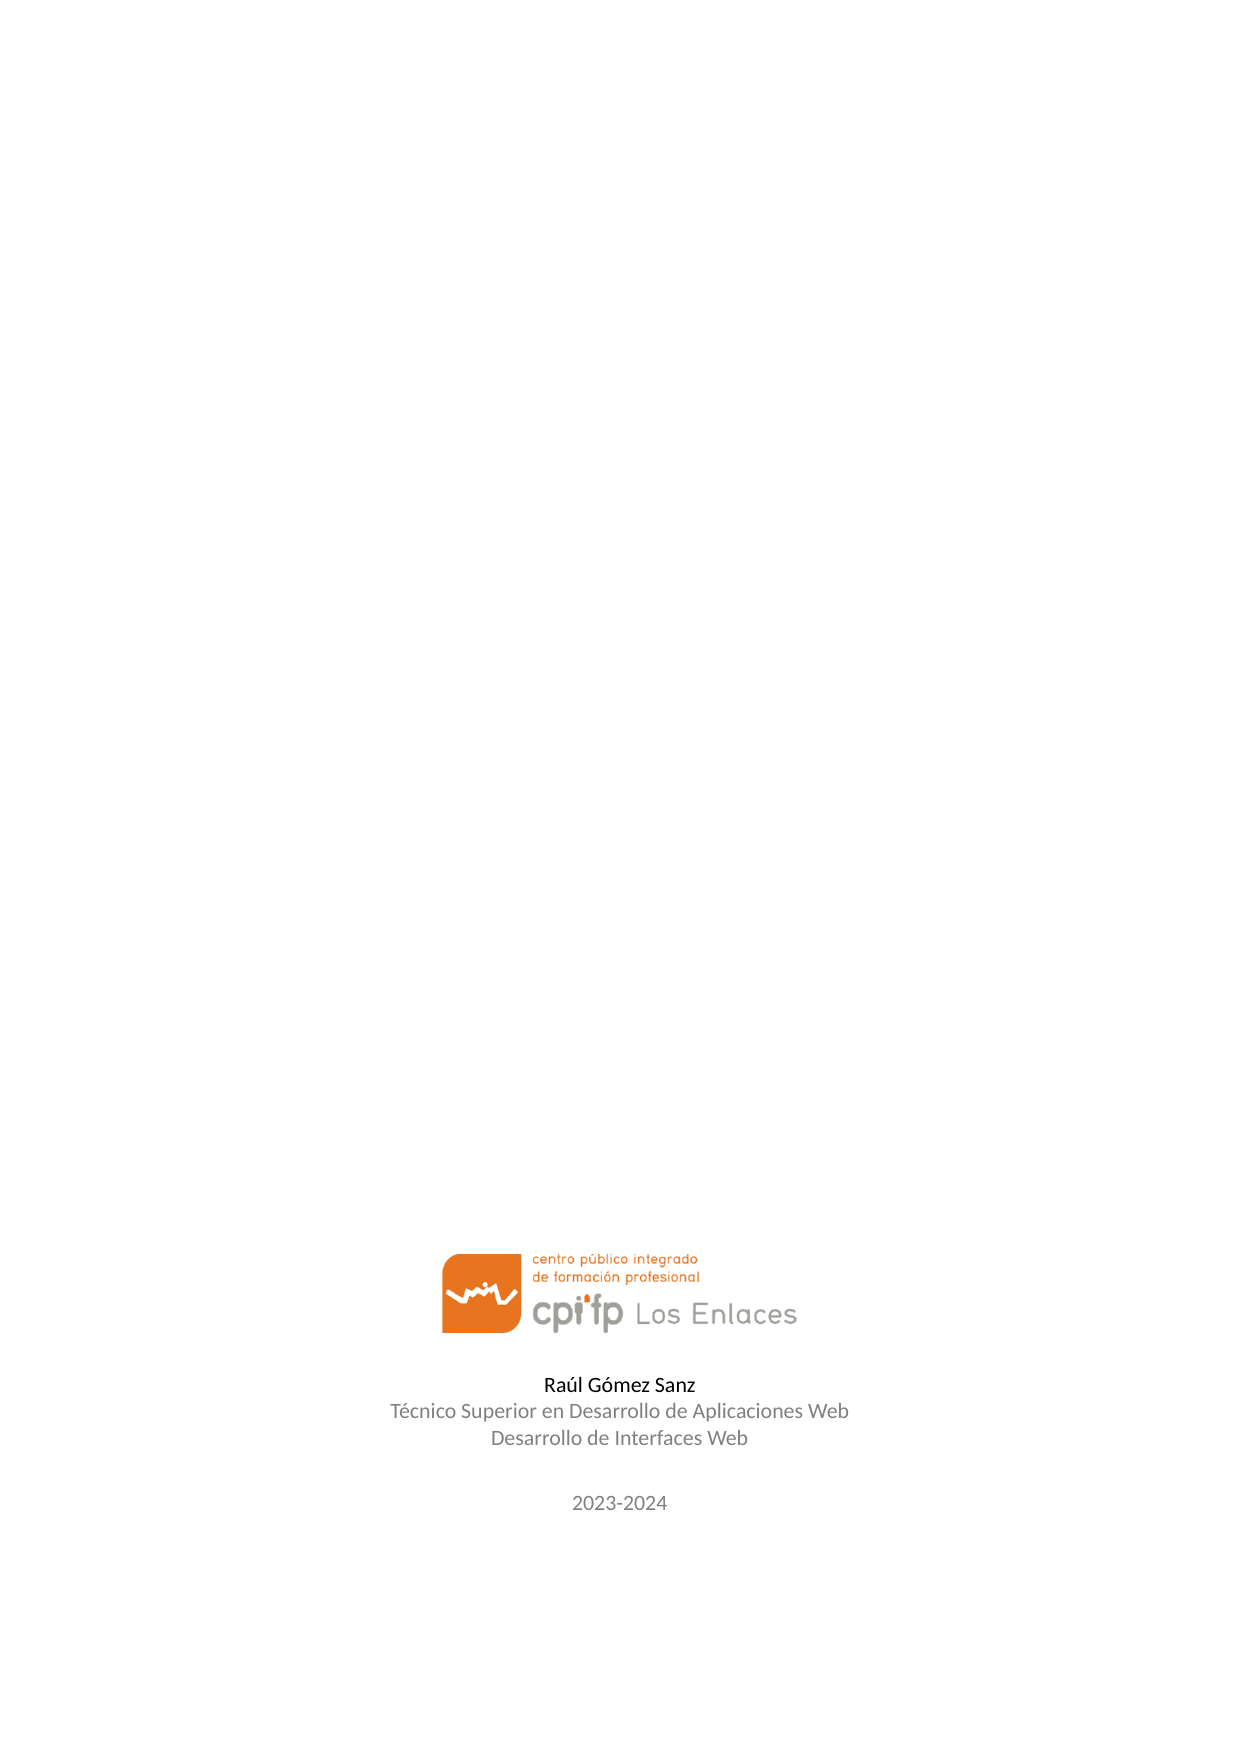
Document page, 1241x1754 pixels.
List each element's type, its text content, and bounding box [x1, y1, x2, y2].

table_cell [177, 437, 1062, 719]
table_cell [177, 719, 1062, 1371]
table_cell Raúl Gómez Sanz Técnico Superior en Desarrollo de Aplicaciones Web Desarrollo de Interfaces Web 2023-2024 [177, 1371, 1062, 1553]
picture [442, 1254, 797, 1333]
table_header [177, 148, 1062, 437]
